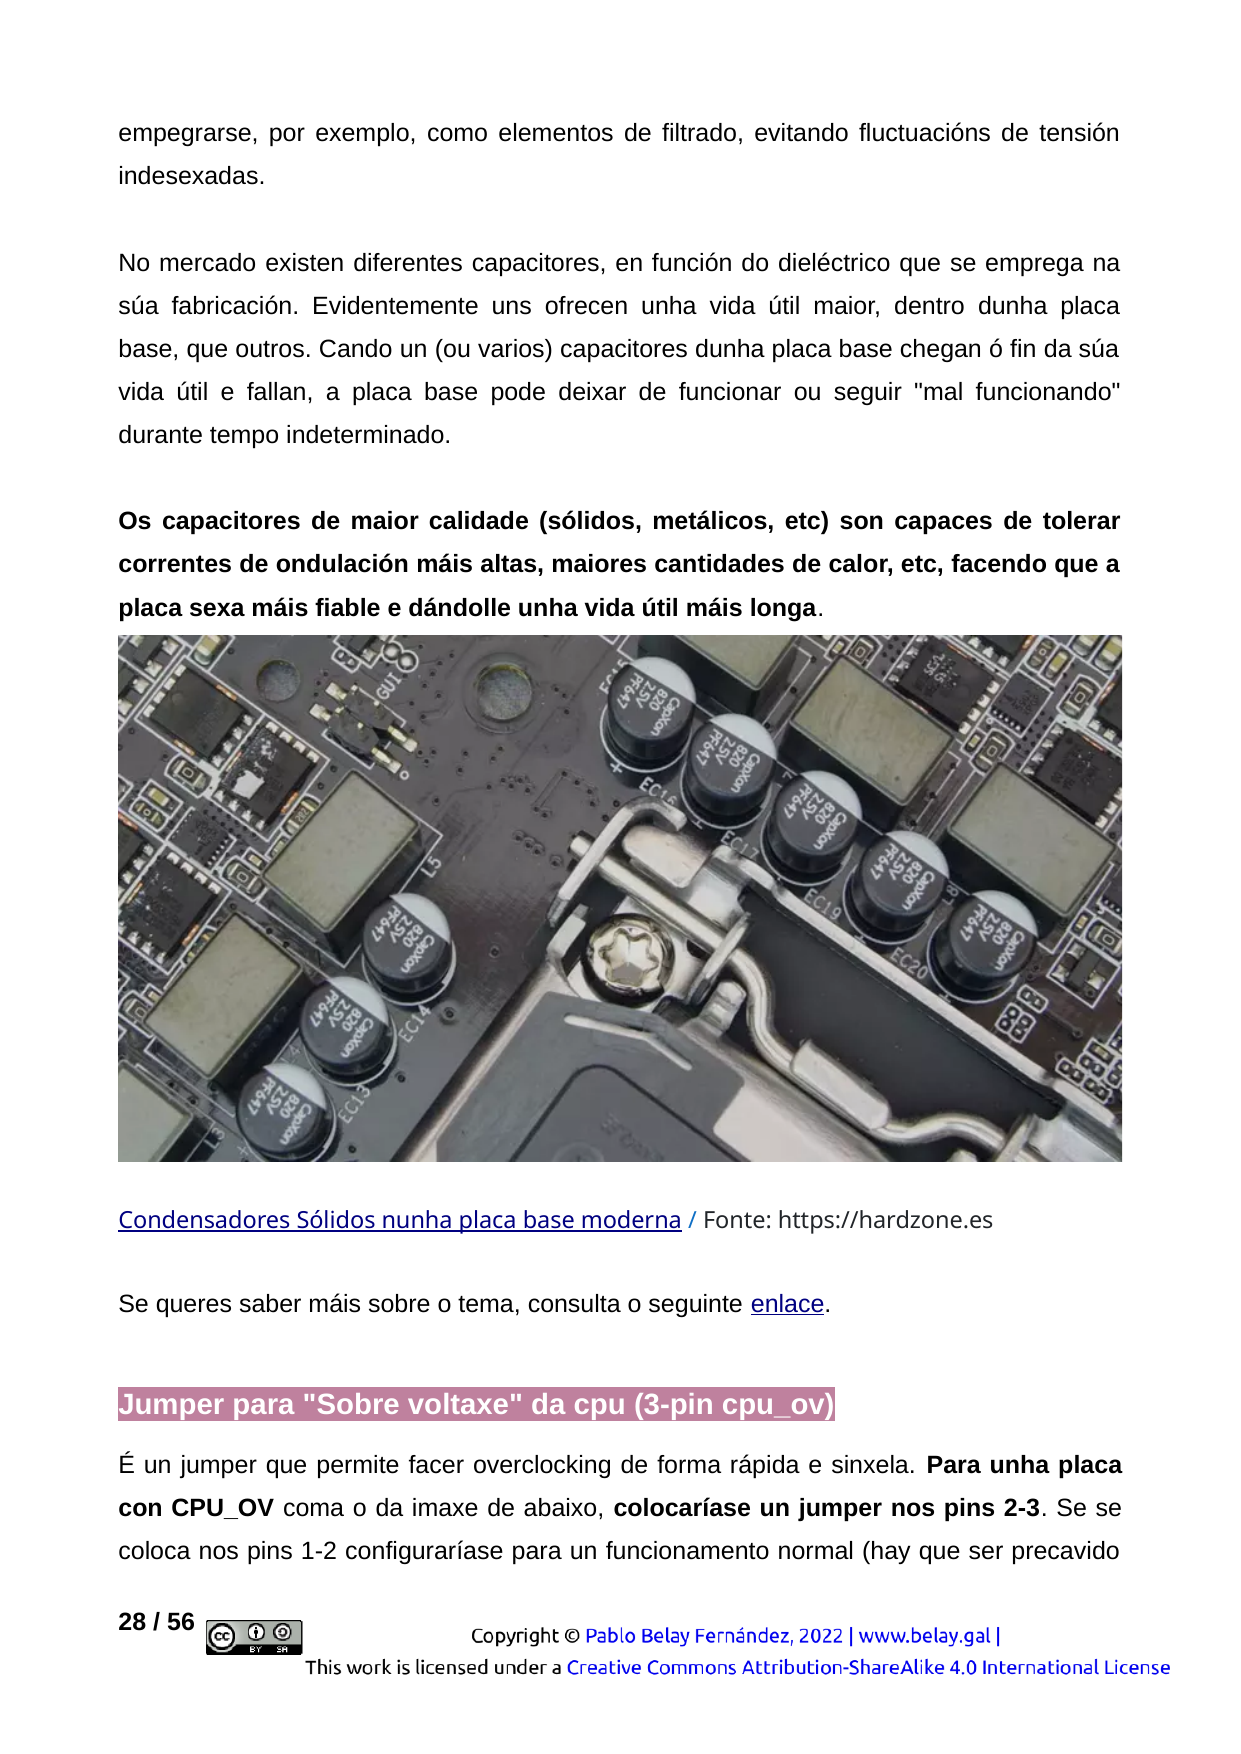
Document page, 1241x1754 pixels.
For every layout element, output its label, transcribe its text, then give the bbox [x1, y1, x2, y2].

picture [200, 1604, 1205, 1690]
text Os capacitores de maior calidade (sólidos, metálicos, etc) son capaces de tolerar correntes de ondulación máis altas, maiores cantidades de calor, etc, facendo que a placa sexa máis fiable e dándolle unha vida útil máis longa. [118, 506, 1122, 621]
text É un jumper que permite facer overclocking de forma rápida e sinxela. Para unha placa con CPU_OV coma o da imaxe de abaixo, colocaríase un jumper nos pins 2-3. Se se coloca nos pins 1-2 configuraríase para un funcionamento normal (hay que ser precavido [118, 1450, 1122, 1565]
text empegrarse, por exemplo, como elementos de filtrado, evitando fluctuacións de tensión indesexadas. [118, 118, 1122, 190]
subtitle Jumper para "Sobre voltaxe" da cpu (3-pin cpu_ov) [835, 1387, 1122, 1421]
text Condensadores Sólidos nunha placa base moderna / Fonte: https://hardzone.es [118, 1203, 1122, 1235]
text No mercado existen diferentes capacitores, en función do dieléctrico que se emprega na súa fabricación. Evidentemente uns ofrecen unha vida útil maior, dentro dunha placa base, que outros. Cando un (ou varios) capacitores dunha placa base chegan ó fin da súa vida útil e fallan, a placa base pode deixar de funcionar ou seguir "mal funcionando" durante tempo indeterminado. [118, 247, 1122, 449]
picture [118, 635, 1123, 1162]
text Se queres saber máis sobre o tema, consulta o seguinte enlace. [118, 1288, 1122, 1319]
